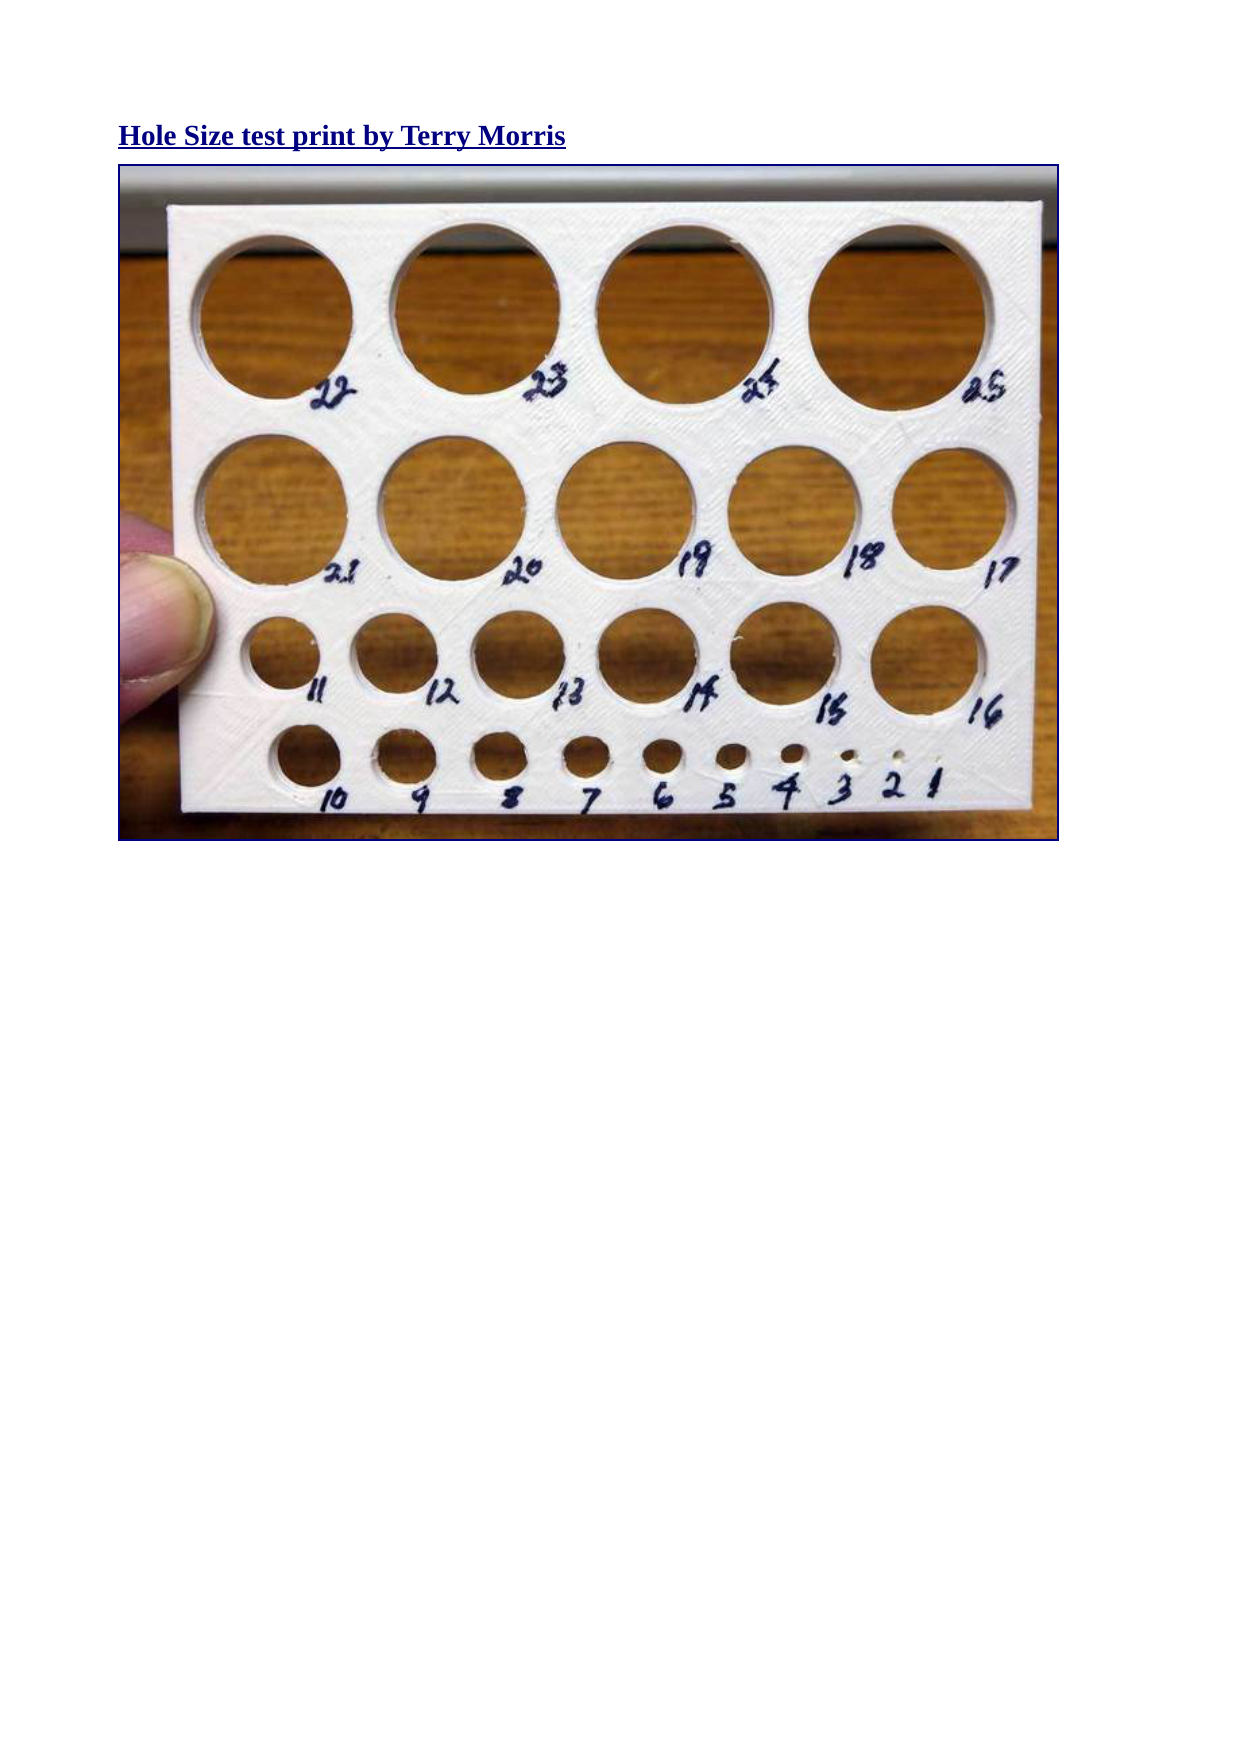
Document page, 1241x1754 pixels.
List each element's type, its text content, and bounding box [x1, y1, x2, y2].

subtitle Hole Size test print by Terry Morris [118, 118, 1122, 152]
picture [120, 166, 1057, 839]
